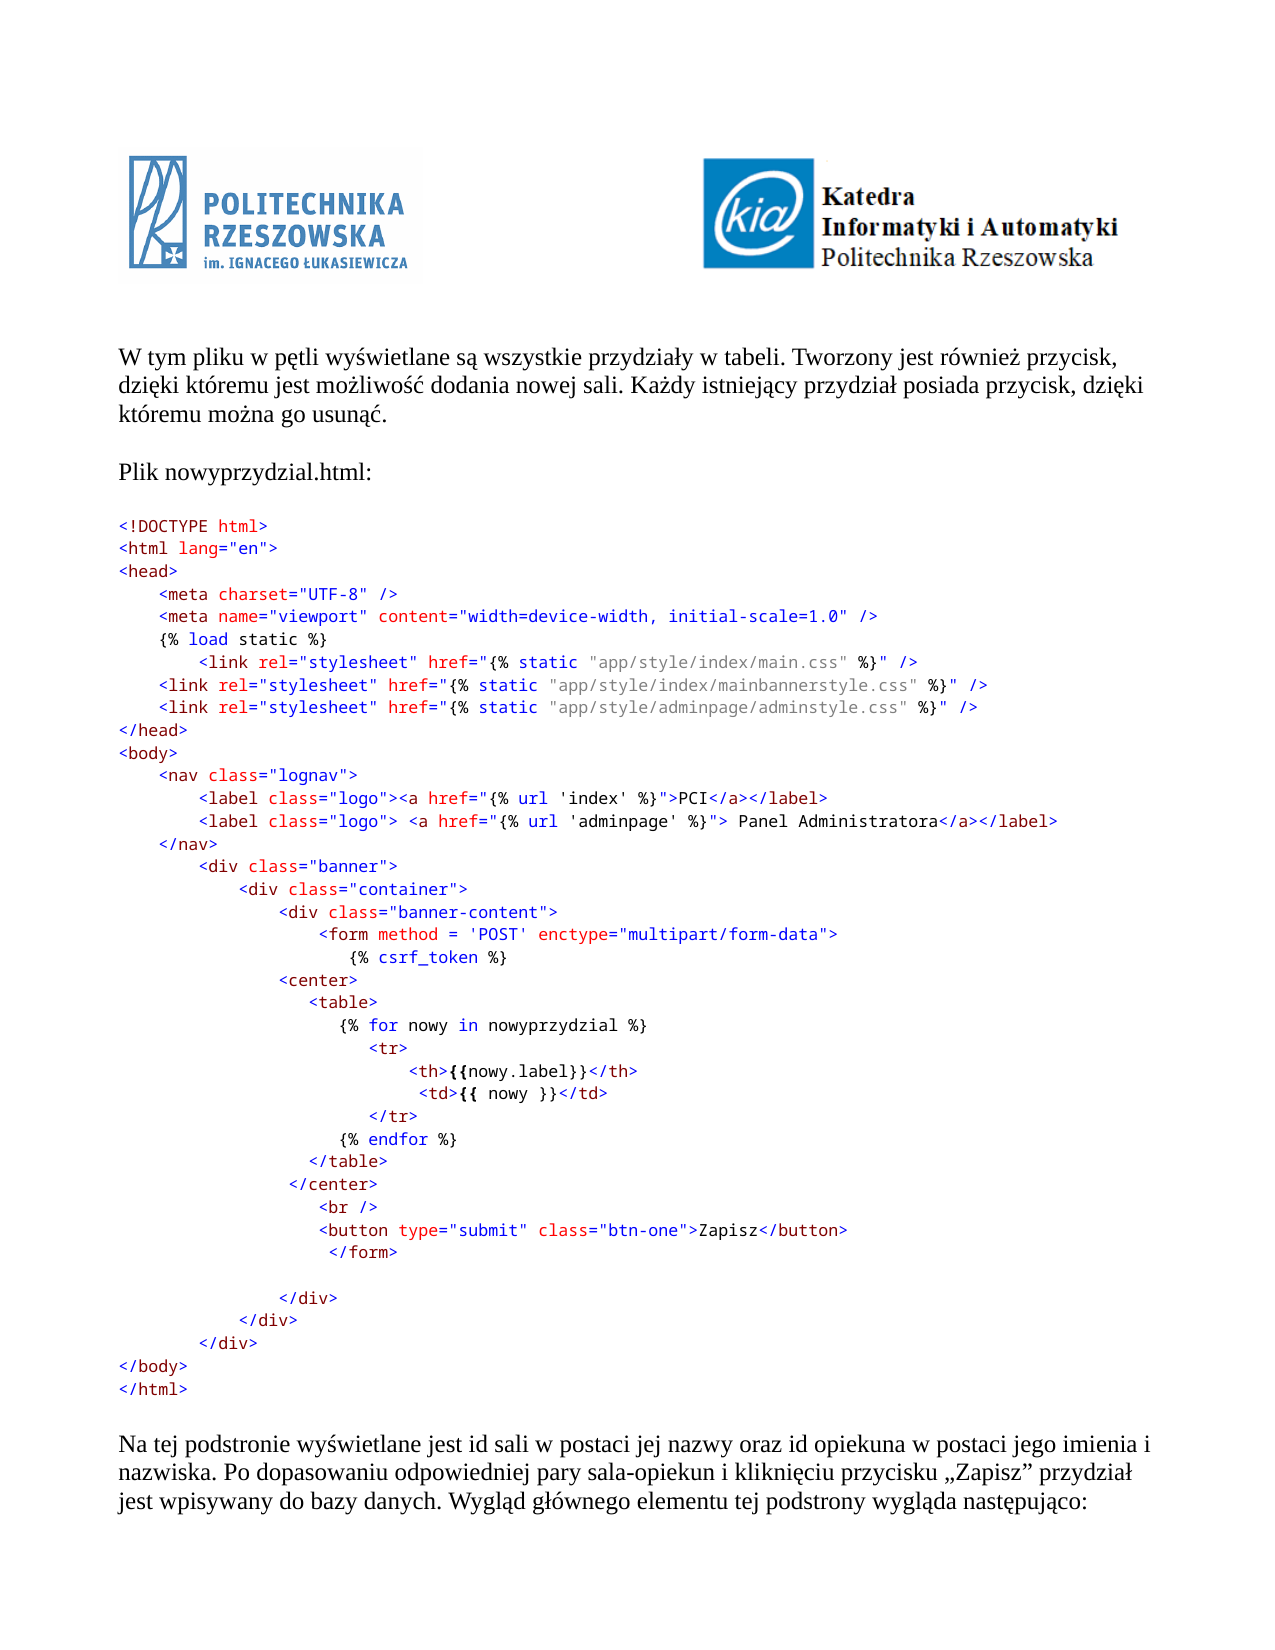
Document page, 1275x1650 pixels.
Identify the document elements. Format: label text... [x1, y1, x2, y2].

picture [118, 147, 423, 284]
text </div> [118, 1332, 1157, 1354]
text <label class="logo"> <a href="{% url 'adminpage' %}"> Panel Administratora</a></label> [118, 809, 1157, 832]
text <div class="container"> [118, 878, 1157, 900]
text <form method = 'POST' enctype="multipart/form-data"> [118, 923, 1157, 946]
text <center> [118, 968, 1157, 991]
text <td>{{ nowy }}</td> [118, 1082, 1157, 1105]
text <button type="submit" class="btn-one">Zapisz</button> [118, 1218, 1157, 1241]
text </body> [118, 1354, 1157, 1377]
text </nav> [118, 832, 1157, 855]
text <tr> [118, 1037, 1157, 1059]
text <table> [118, 991, 1157, 1014]
text <body> [118, 741, 1157, 764]
text Na tej podstronie wyświetlane jest id sali w postaci jej nazwy oraz id opiekuna w postaci jego imienia i nazwiska. Po dopasowaniu odpowiedniej pary sala-opiekun i kliknięciu przycisku „Zapisz” przydział jest wpisywany do bazy danych. Wygląd głównego elementu tej podstrony wygląda następująco: [118, 1429, 1157, 1515]
text <label class="logo"><a href="{% url 'index' %}">PCI</a></label> [118, 787, 1157, 809]
text </div> [118, 1309, 1157, 1332]
text </center> [118, 1173, 1157, 1196]
text <br /> [118, 1196, 1157, 1218]
text </form> [118, 1241, 1157, 1264]
text <link rel="stylesheet" href="{% static "app/style/index/mainbannerstyle.css" %}" /> [118, 673, 1157, 696]
picture [685, 143, 1147, 286]
text </table> [118, 1150, 1157, 1173]
text <!DOCTYPE html> [118, 514, 1157, 537]
text {% csrf_token %} [118, 946, 1157, 968]
text <nav class="lognav"> [118, 764, 1157, 787]
text </div> [118, 1286, 1157, 1309]
text {% endfor %} [118, 1127, 1157, 1150]
text {% for nowy in nowyprzydzial %} [118, 1014, 1157, 1037]
text <meta name="viewport" content="width=device-width, initial-scale=1.0" /> [118, 605, 1157, 628]
text <link rel="stylesheet" href="{% static "app/style/adminpage/adminstyle.css" %}" /> [118, 696, 1157, 719]
text <div class="banner-content"> [118, 900, 1157, 923]
text <html lang="en"> [118, 537, 1157, 560]
text </tr> [118, 1105, 1157, 1127]
text </head> [118, 719, 1157, 741]
text Plik nowyprzydzial.html: [118, 457, 1157, 486]
text W tym pliku w pętli wyświetlane są wszystkie przydziały w tabeli. Tworzony jest również przycisk, dzięki któremu jest możliwość dodania nowej sali. Każdy istniejący przydział posiada przycisk, dzięki któremu można go usunąć. [118, 342, 1157, 428]
text <head> [118, 560, 1157, 582]
text <meta charset="UTF-8" /> [118, 582, 1157, 605]
text <link rel="stylesheet" href="{% static "app/style/index/main.css" %}" /> [118, 651, 1157, 673]
text {% load static %} [118, 628, 1157, 651]
text <div class="banner"> [118, 855, 1157, 878]
text </html> [118, 1377, 1157, 1400]
text <th>{{nowy.label}}</th> [118, 1059, 1157, 1082]
